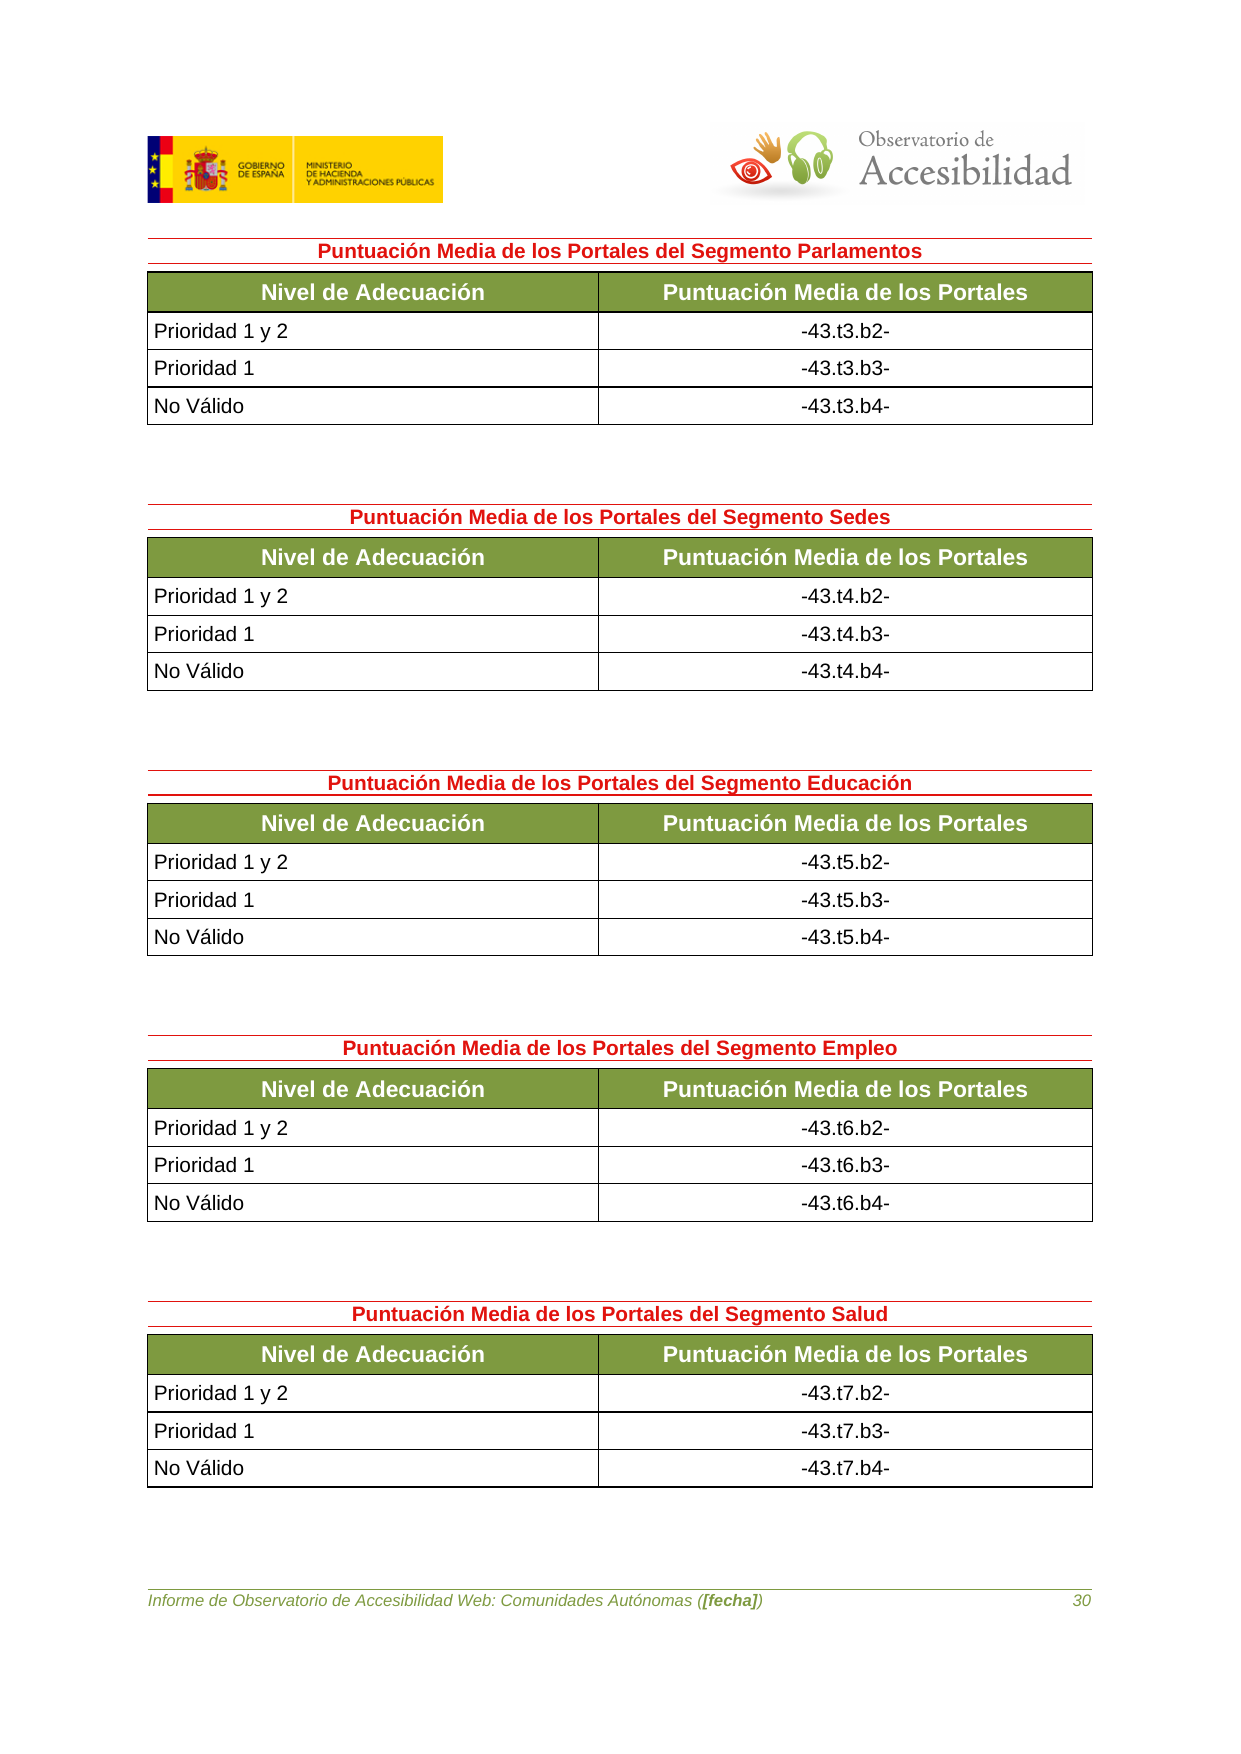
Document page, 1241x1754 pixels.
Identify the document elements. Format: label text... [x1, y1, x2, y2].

table_cell -43.t6.b2- [599, 1109, 1092, 1146]
table_cell -43.t3.b4- [599, 388, 1092, 424]
table_cell -43.t7.b4- [599, 1450, 1092, 1486]
table_cell -43.t5.b3- [599, 881, 1092, 918]
table_cell -43.t4.b4- [599, 653, 1092, 689]
table_cell Prioridad 1 y 2 [148, 313, 598, 349]
table_cell -43.t4.b2- [599, 578, 1092, 614]
table_cell -43.t5.b4- [599, 919, 1092, 955]
table_cell Prioridad 1 y 2 [148, 1375, 598, 1411]
table_cell No Válido [148, 919, 598, 955]
table_cell -43.t3.b3- [599, 350, 1092, 386]
text Puntuación Media de los Portales del Segmento Empleo [148, 1036, 1092, 1060]
table_header Nivel de Adecuación [148, 273, 598, 311]
table_cell No Válido [148, 388, 598, 424]
table_cell No Válido [148, 653, 598, 689]
table_cell Prioridad 1 y 2 [148, 1109, 598, 1146]
text Puntuación Media de los Portales del Segmento Salud [148, 1302, 1092, 1326]
picture [147, 136, 443, 203]
table_header Nivel de Adecuación [148, 1335, 598, 1374]
table_header Puntuación Media de los Portales [599, 1069, 1092, 1108]
table_cell Prioridad 1 [148, 1413, 598, 1449]
text Puntuación Media de los Portales del Segmento Sedes [148, 505, 1092, 529]
table_cell Prioridad 1 [148, 1147, 598, 1183]
table_cell Prioridad 1 [148, 616, 598, 652]
table_cell -43.t6.b3- [599, 1147, 1092, 1183]
table_cell -43.t7.b3- [599, 1413, 1092, 1449]
table_cell Prioridad 1 y 2 [148, 844, 598, 880]
table_header Nivel de Adecuación [148, 538, 598, 577]
text Puntuación Media de los Portales del Segmento Parlamentos [148, 239, 1092, 263]
table_header Puntuación Media de los Portales [599, 804, 1092, 843]
table_header Puntuación Media de los Portales [599, 538, 1092, 577]
table_cell Prioridad 1 y 2 [148, 578, 598, 614]
table_cell -43.t5.b2- [599, 844, 1092, 880]
table_cell Prioridad 1 [148, 881, 598, 918]
table_cell Prioridad 1 [148, 350, 598, 386]
picture [710, 122, 1086, 205]
table_cell No Válido [148, 1184, 598, 1221]
table_cell -43.t3.b2- [599, 313, 1092, 349]
table_cell -43.t7.b2- [599, 1375, 1092, 1411]
table_cell -43.t4.b3- [599, 616, 1092, 652]
text Puntuación Media de los Portales del Segmento Educación [148, 771, 1092, 794]
table_cell No Válido [148, 1450, 598, 1486]
table_header Nivel de Adecuación [148, 1069, 598, 1108]
table_header Nivel de Adecuación [148, 804, 598, 843]
table_header Puntuación Media de los Portales [599, 273, 1092, 311]
table_header Puntuación Media de los Portales [599, 1335, 1092, 1374]
table_cell -43.t6.b4- [599, 1184, 1092, 1221]
